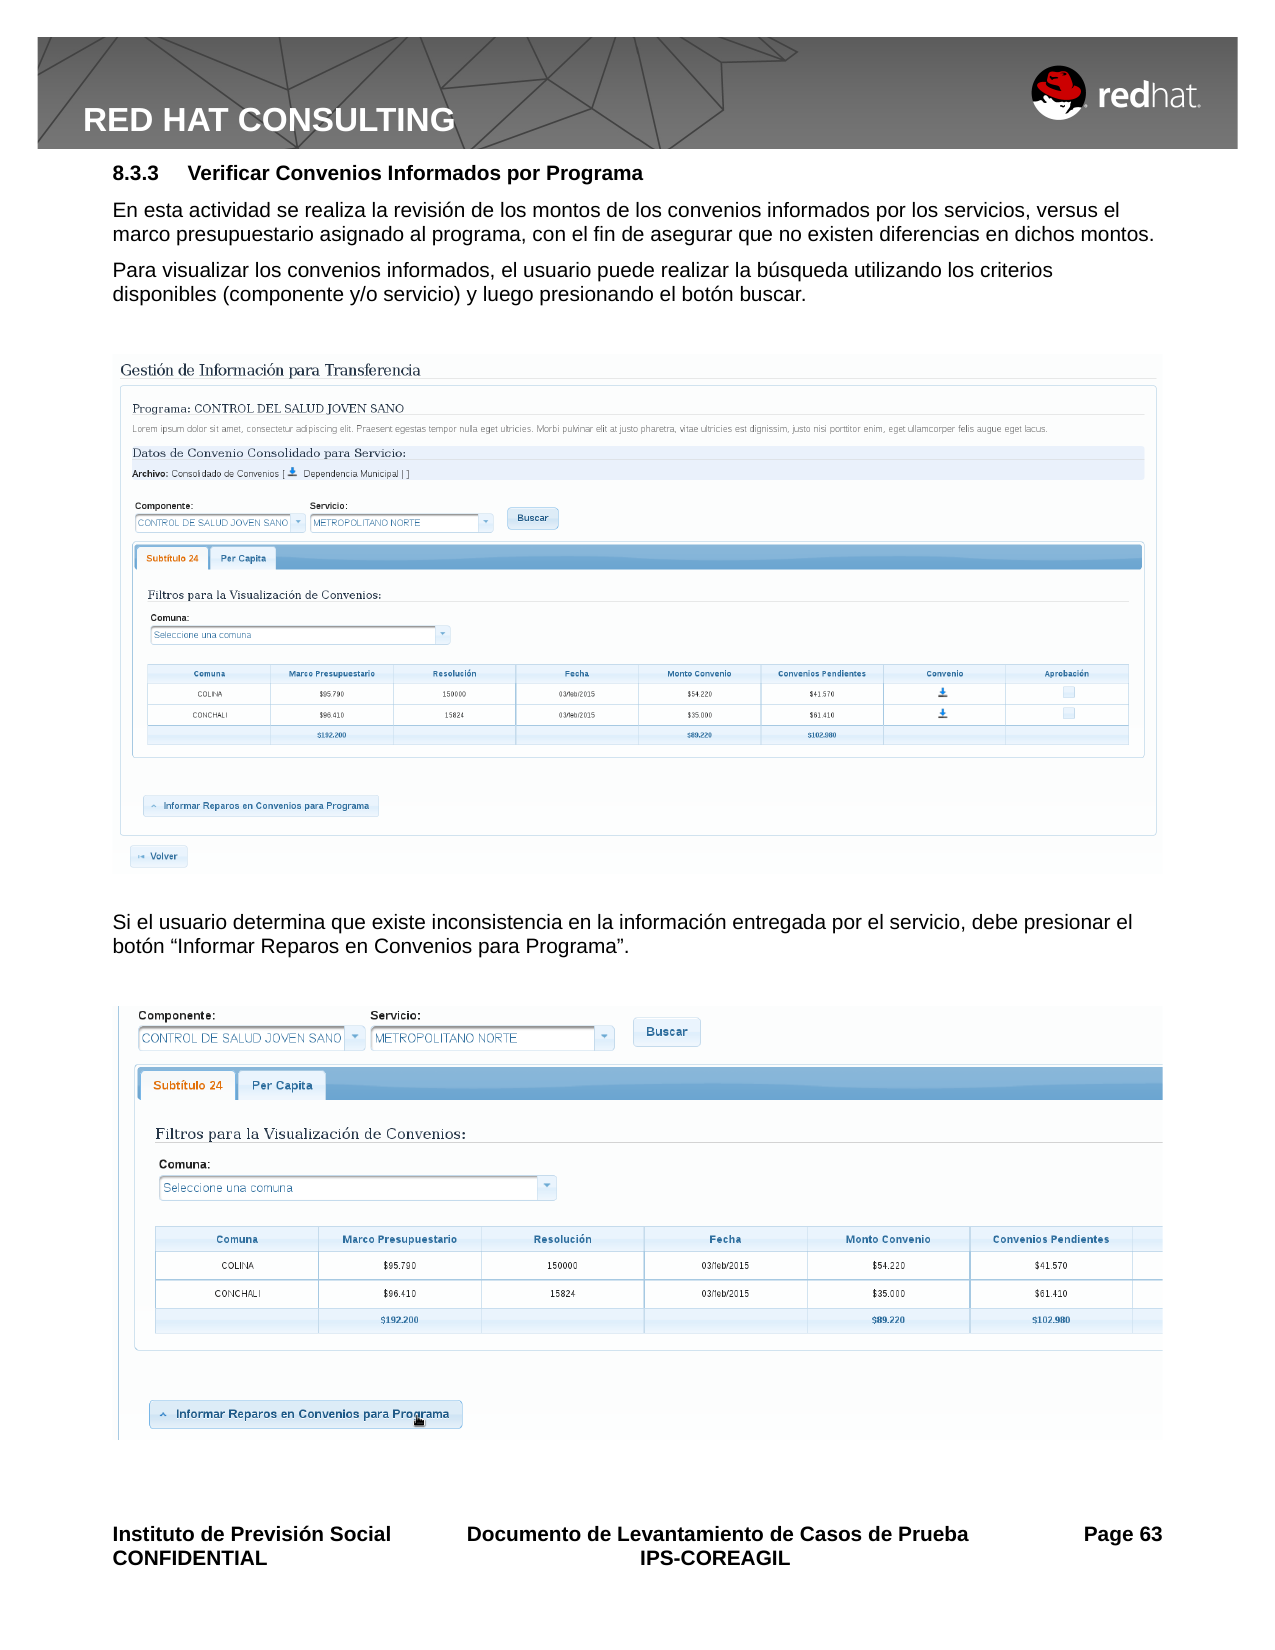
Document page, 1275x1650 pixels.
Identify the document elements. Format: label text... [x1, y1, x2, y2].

text En esta actividad se realiza la revisión de los montos de los convenios informados por los servicios, versus el marco presupuestario asignado al programa, con el fin de asegurar que no existen diferencias en dichos montos. [112, 197, 1162, 245]
text Si el usuario determina que existe inconsistencia en la información entregada por el servicio, debe presionar el botón “Informar Reparos en Convenios para Programa”. [112, 910, 1162, 958]
text Para visualizar los convenios informados, el usuario puede realizar la búsqueda utilizando los criterios disponibles (componente y/o servicio) y luego presionando el botón buscar. [112, 258, 1162, 306]
picture [112, 1006, 1163, 1440]
picture [112, 354, 1163, 874]
subtitle Verificar Convenios Informados por Programa [112, 161, 1162, 185]
picture [37, 37, 1238, 149]
